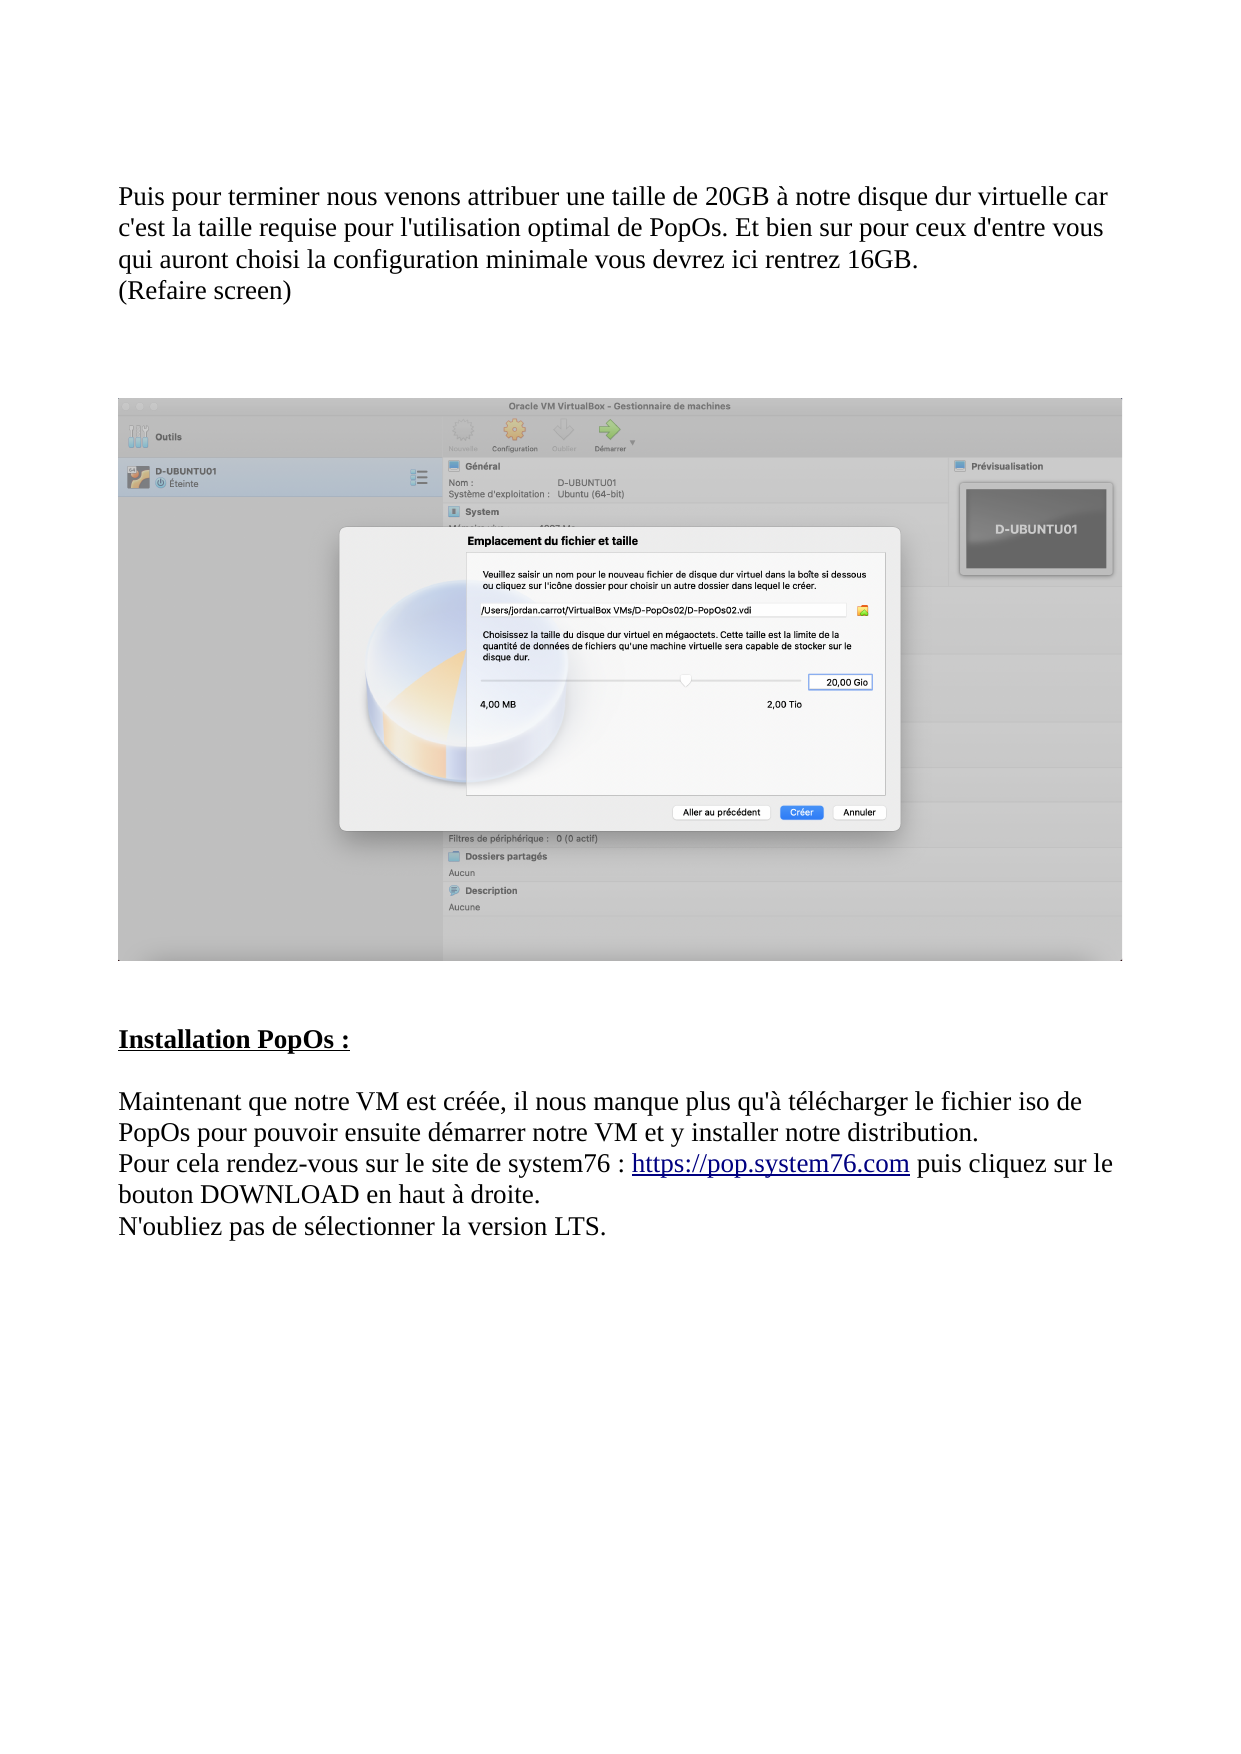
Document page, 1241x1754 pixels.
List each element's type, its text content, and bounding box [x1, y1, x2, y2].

text (Refaire screen) [118, 274, 1122, 305]
text Puis pour terminer nous venons attribuer une taille de 20GB à notre disque dur virtuelle car c'est la taille requise pour l'utilisation optimal de PopOs. Et bien sur pour ceux d'entre vous qui auront choisi la configuration minimale vous devrez ici rentrez 16GB. [118, 180, 1122, 274]
text Pour cela rendez-vous sur le site de system76 : https://pop.system76.com puis cliquez sur le bouton DOWNLOAD en haut à droite. [118, 1147, 1122, 1210]
text Installation PopOs : [118, 1023, 1122, 1054]
text N'oubliez pas de sélectionner la version LTS. [118, 1210, 1122, 1241]
text Maintenant que notre VM est créée, il nous manque plus qu'à télécharger le fichier iso de PopOs pour pouvoir ensuite démarrer notre VM et y installer notre distribution. [118, 1085, 1122, 1147]
picture [118, 398, 1123, 961]
